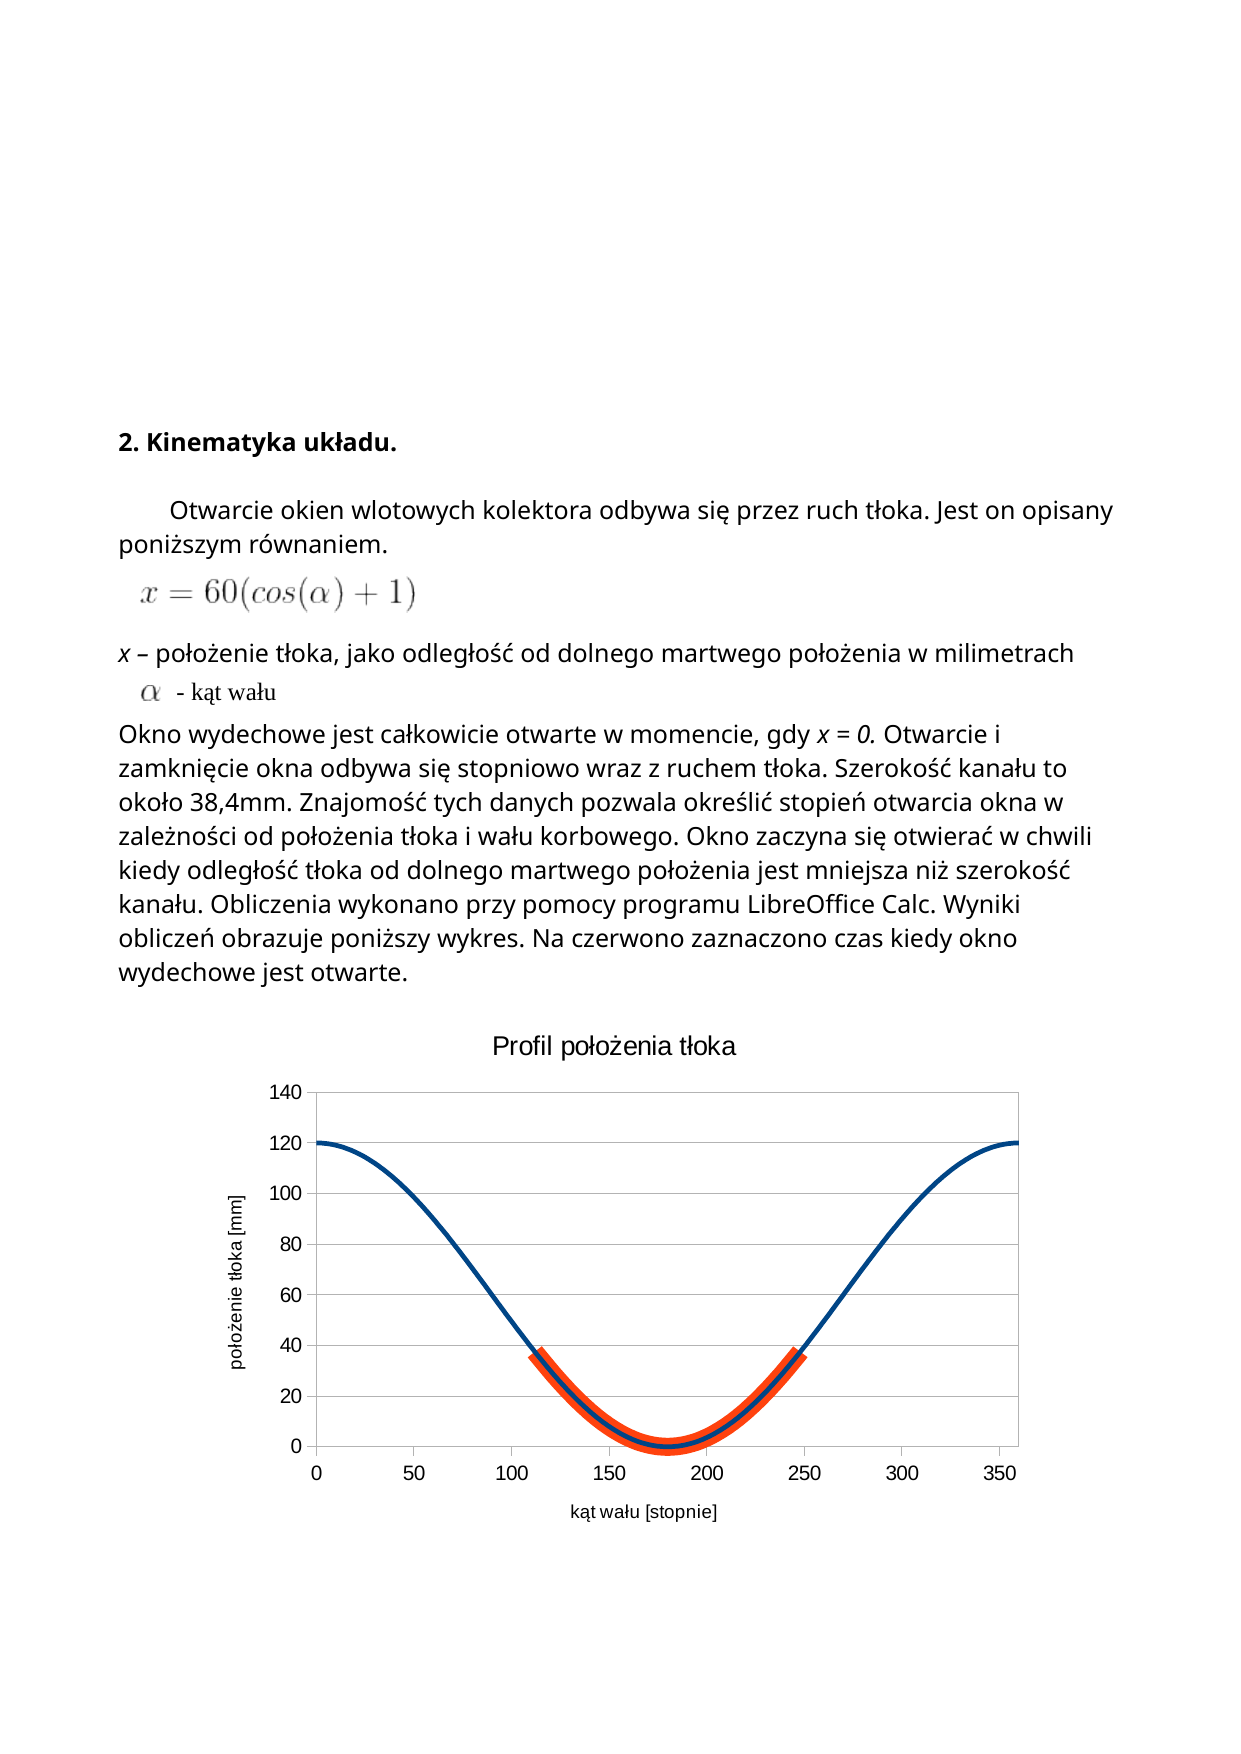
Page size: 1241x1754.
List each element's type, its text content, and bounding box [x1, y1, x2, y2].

text Okno wydechowe jest całkowicie otwarte w momencie, gdy x = 0. Otwarcie i zamknięcie okna odbywa się stopniowo wraz z ruchem tłoka. Szerokość kanału to około 38,4mm. Znajomość tych danych pozwala określić stopień otwarcia okna w zależności od położenia tłoka i wału korbowego. Okno zaczyna się otwierać w chwili kiedy odległość tłoka od dolnego martwego położenia jest mniejsza niż szerokość kanału. Obliczenia wykonano przy pomocy programu LibreOffice Calc. Wyniki obliczeń obrazuje poniższy wykres. Na czerwono zaznaczono czas kiedy okno wydechowe jest otwarte. [118, 716, 1122, 989]
text 2. Kinematyka układu. [118, 425, 1122, 459]
text - kąt wału [118, 669, 1122, 716]
picture [140, 576, 416, 613]
text x – położenie tłoka, jako odległość od dolnego martwego położenia w milimetrach [118, 635, 1122, 669]
picture [140, 685, 161, 701]
text Otwarcie okien wlotowych kolektora odbywa się przez ruch tłoka. Jest on opisany poniższym równaniem. [118, 493, 1122, 561]
